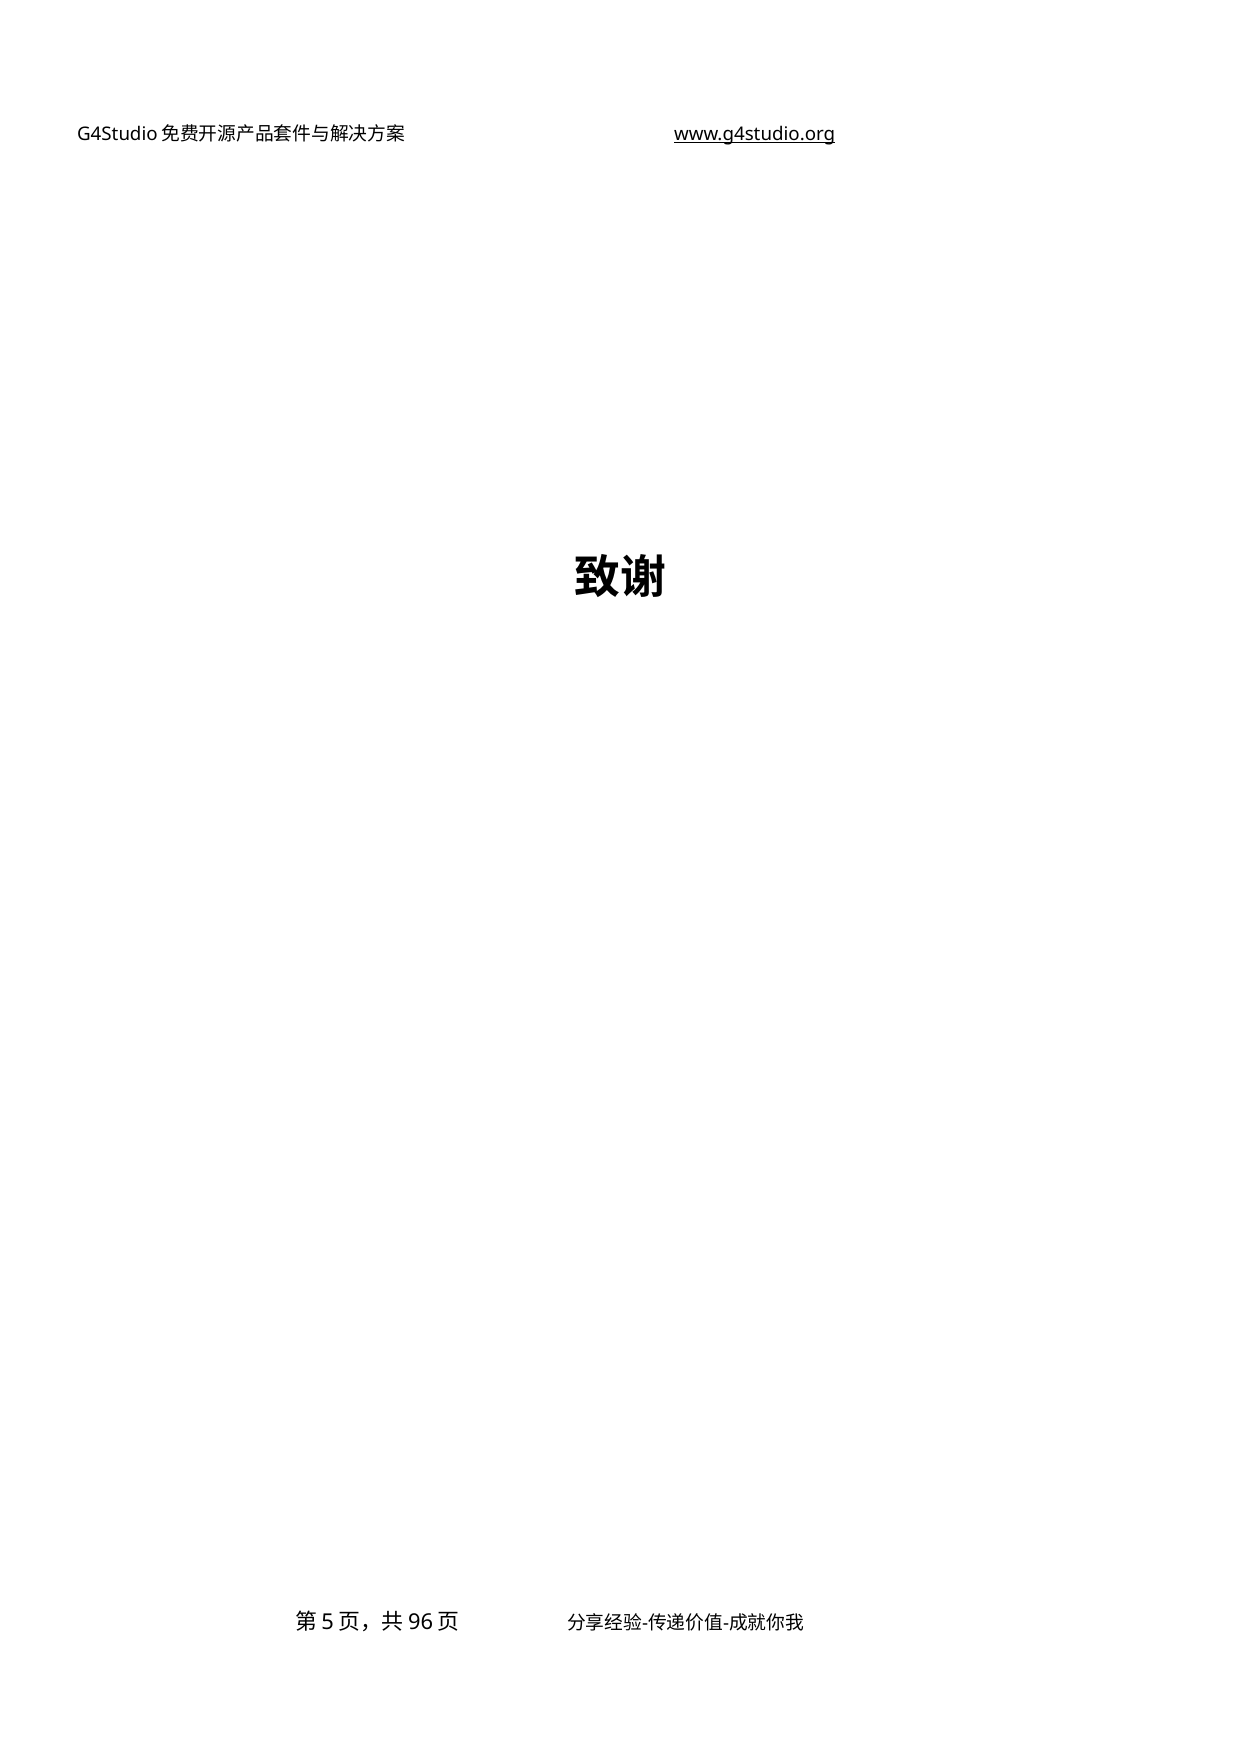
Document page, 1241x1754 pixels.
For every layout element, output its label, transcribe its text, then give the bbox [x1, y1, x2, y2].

subtitle 致谢 [77, 540, 1163, 607]
